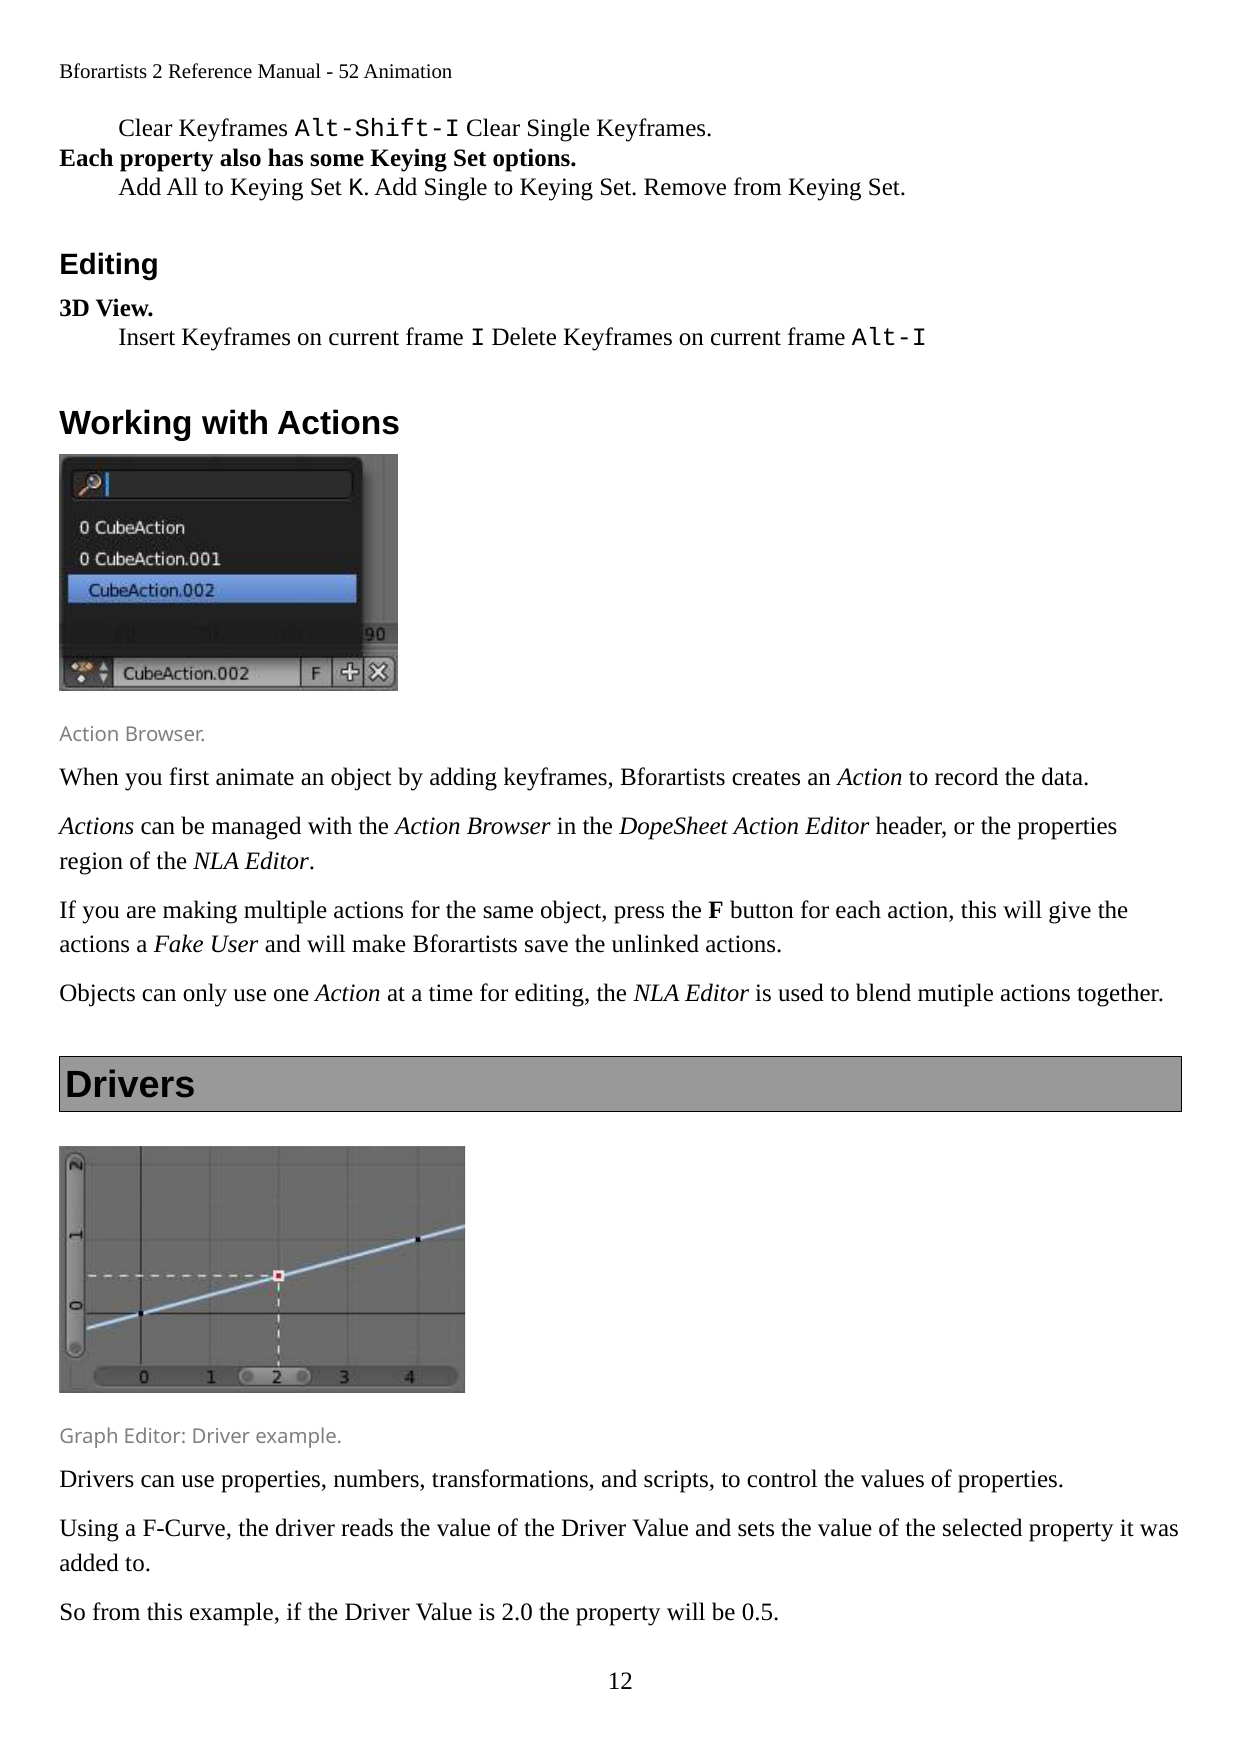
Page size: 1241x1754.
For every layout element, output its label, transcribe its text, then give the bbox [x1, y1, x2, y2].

text Drivers can use properties, numbers, transformations, and scripts, to control the values of properties. [59, 1464, 1181, 1493]
text If you are making multiple actions for the same object, press the F button for each action, this will give the actions a Fake User and will make Bforartists save the unlinked actions. [59, 895, 1181, 958]
subtitle 3D View. [59, 293, 1181, 322]
subtitle Working with Actions [59, 403, 1181, 442]
list Add All to Keying Set K. Add Single to Keying Set. Remove from Keying Set. [118, 172, 1181, 203]
list Insert Keyframes on current frame I Delete Keyframes on current frame Alt-I [118, 322, 1181, 353]
picture [59, 1146, 466, 1393]
text Objects can only use one Action at a time for editing, the NLA Editor is used to blend mutiple actions together. [59, 978, 1181, 1007]
text Actions can be managed with the Action Browser in the DopeSheet Action Editor header, or the properties region of the NLA Editor. [59, 811, 1181, 874]
picture [59, 454, 398, 691]
list Clear Keyframes Alt-Shift-I Clear Single Keyframes. [118, 113, 1181, 143]
text Using a F-Curve, the driver reads the value of the Driver Value and sets the value of the selected property it was added to. [59, 1513, 1181, 1577]
table_header Drivers [60, 1057, 1181, 1111]
text So from this example, if the Driver Value is 2.0 the property will be 0.5. [59, 1597, 1181, 1626]
text When you first animate an object by adding keyframes, Bforartists creates an Action to record the data. [59, 762, 1181, 791]
subtitle Editing [59, 247, 1181, 281]
text Action Browser. [59, 716, 1181, 748]
text Graph Editor: Driver example. [59, 1418, 1181, 1450]
subtitle Each property also has some Keying Set options. [59, 143, 1181, 172]
